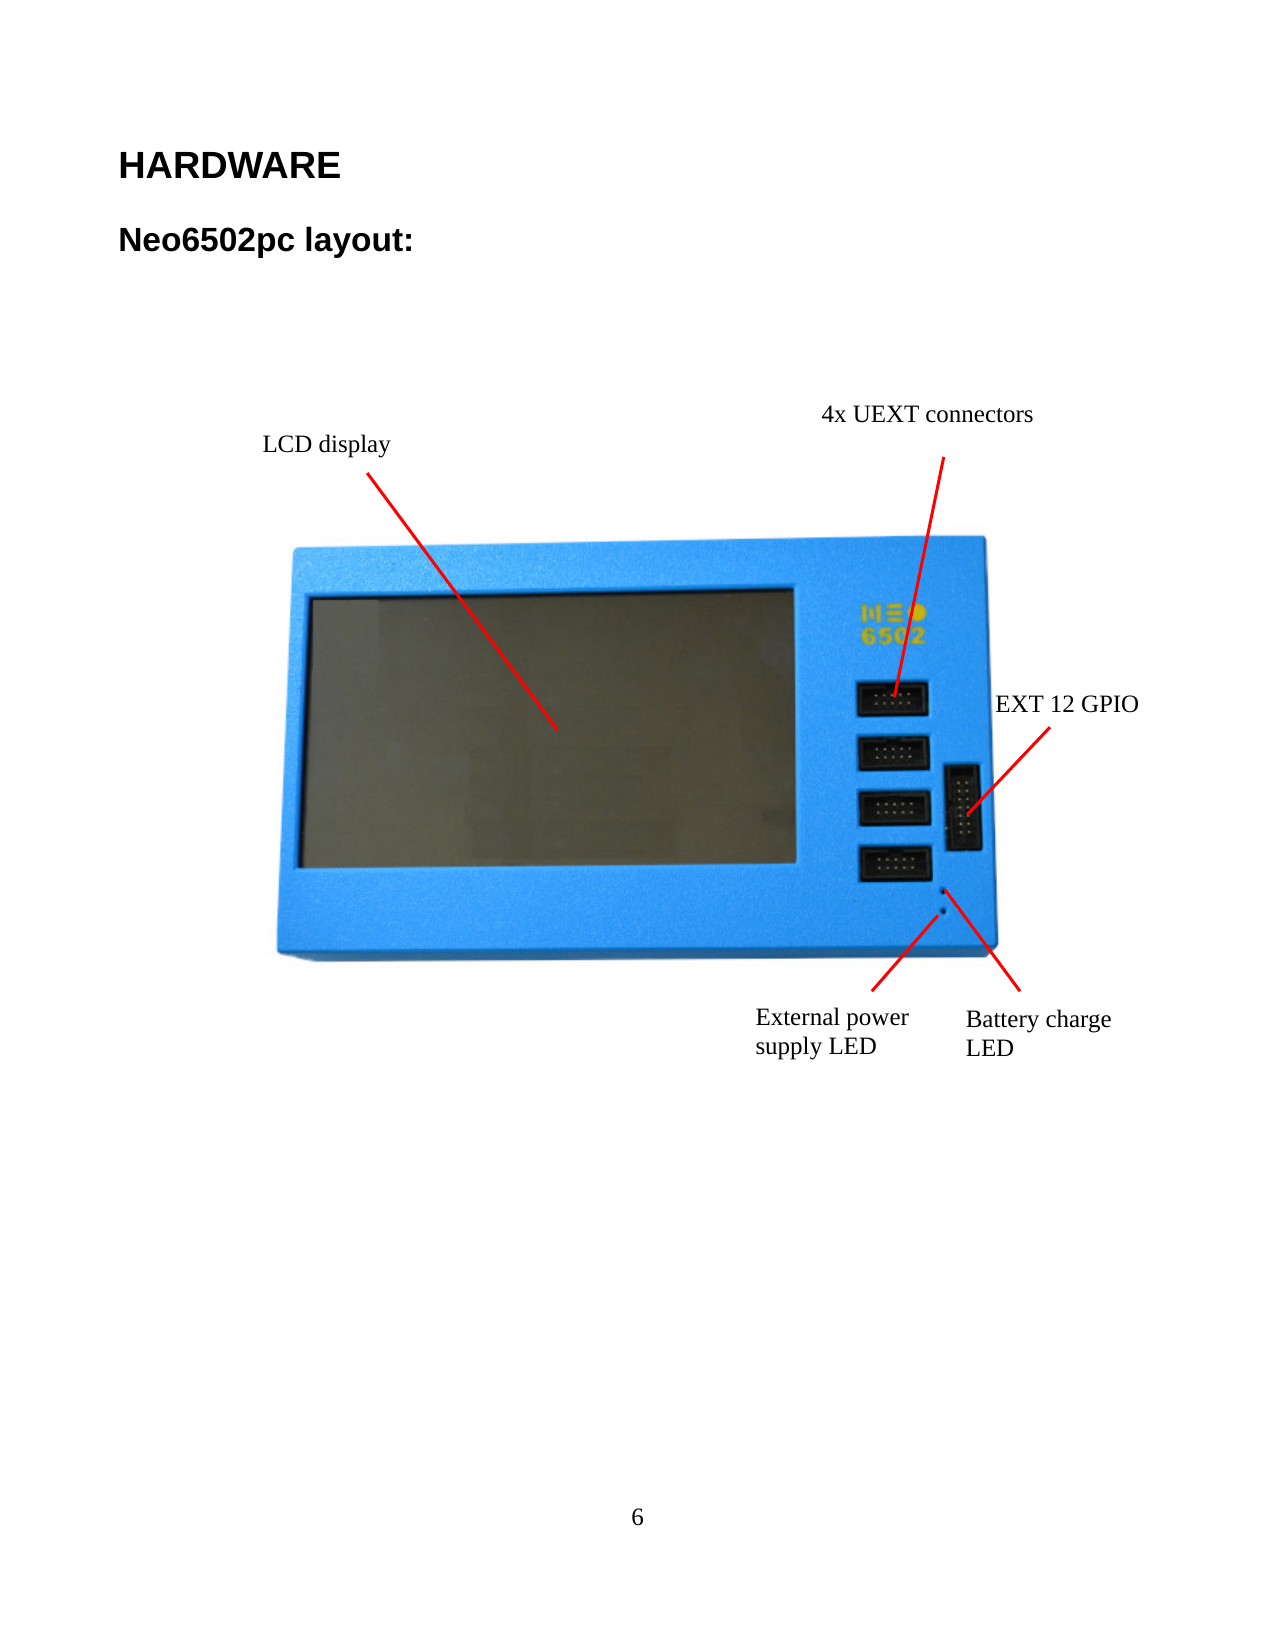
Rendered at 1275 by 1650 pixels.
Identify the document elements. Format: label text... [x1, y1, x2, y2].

subtitle HARDWARE [118, 143, 1157, 187]
subtitle Neo6502pc layout: [118, 220, 1157, 259]
picture [255, 366, 1020, 1132]
